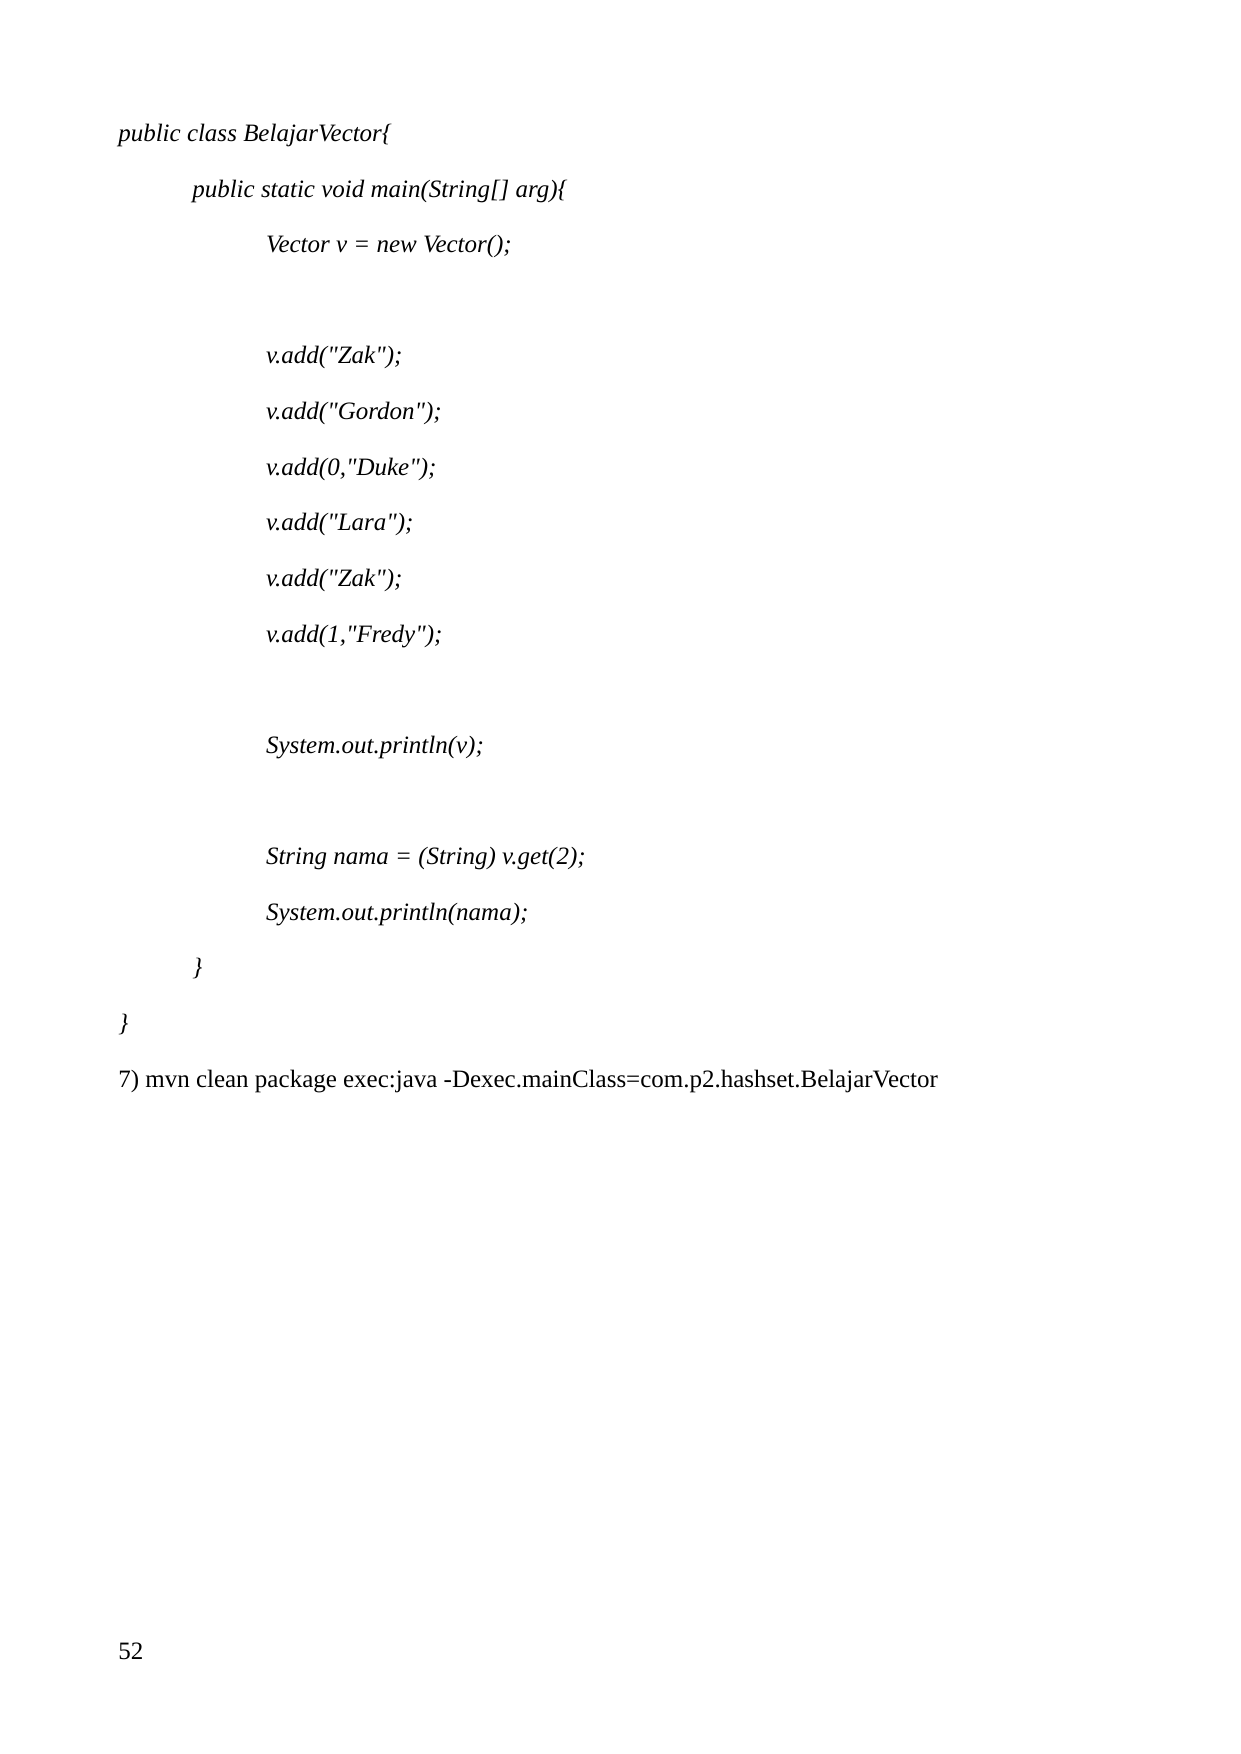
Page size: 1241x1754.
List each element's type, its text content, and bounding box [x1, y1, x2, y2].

text v.add("Gordon"); [118, 396, 1122, 425]
text } [118, 952, 1122, 981]
text v.add(0,"Duke"); [118, 452, 1122, 481]
text System.out.println(v); [118, 730, 1122, 759]
text System.out.println(nama); [118, 897, 1122, 926]
text v.add(1,"Fredy"); [118, 619, 1122, 647]
text Vector v = new Vector(); [118, 229, 1122, 258]
text String nama = (String) v.get(2); [118, 841, 1122, 870]
text v.add("Zak"); [118, 563, 1122, 592]
list mvn clean package exec:java -Dexec.mainClass=com.p2.hashset.BelajarVector [118, 1064, 1122, 1092]
text v.add("Lara"); [118, 507, 1122, 536]
text v.add("Zak"); [118, 341, 1122, 369]
text } [118, 1008, 1122, 1037]
text public static void main(String[] arg){ [118, 174, 1122, 202]
text public class BelajarVector{ [118, 118, 1122, 147]
